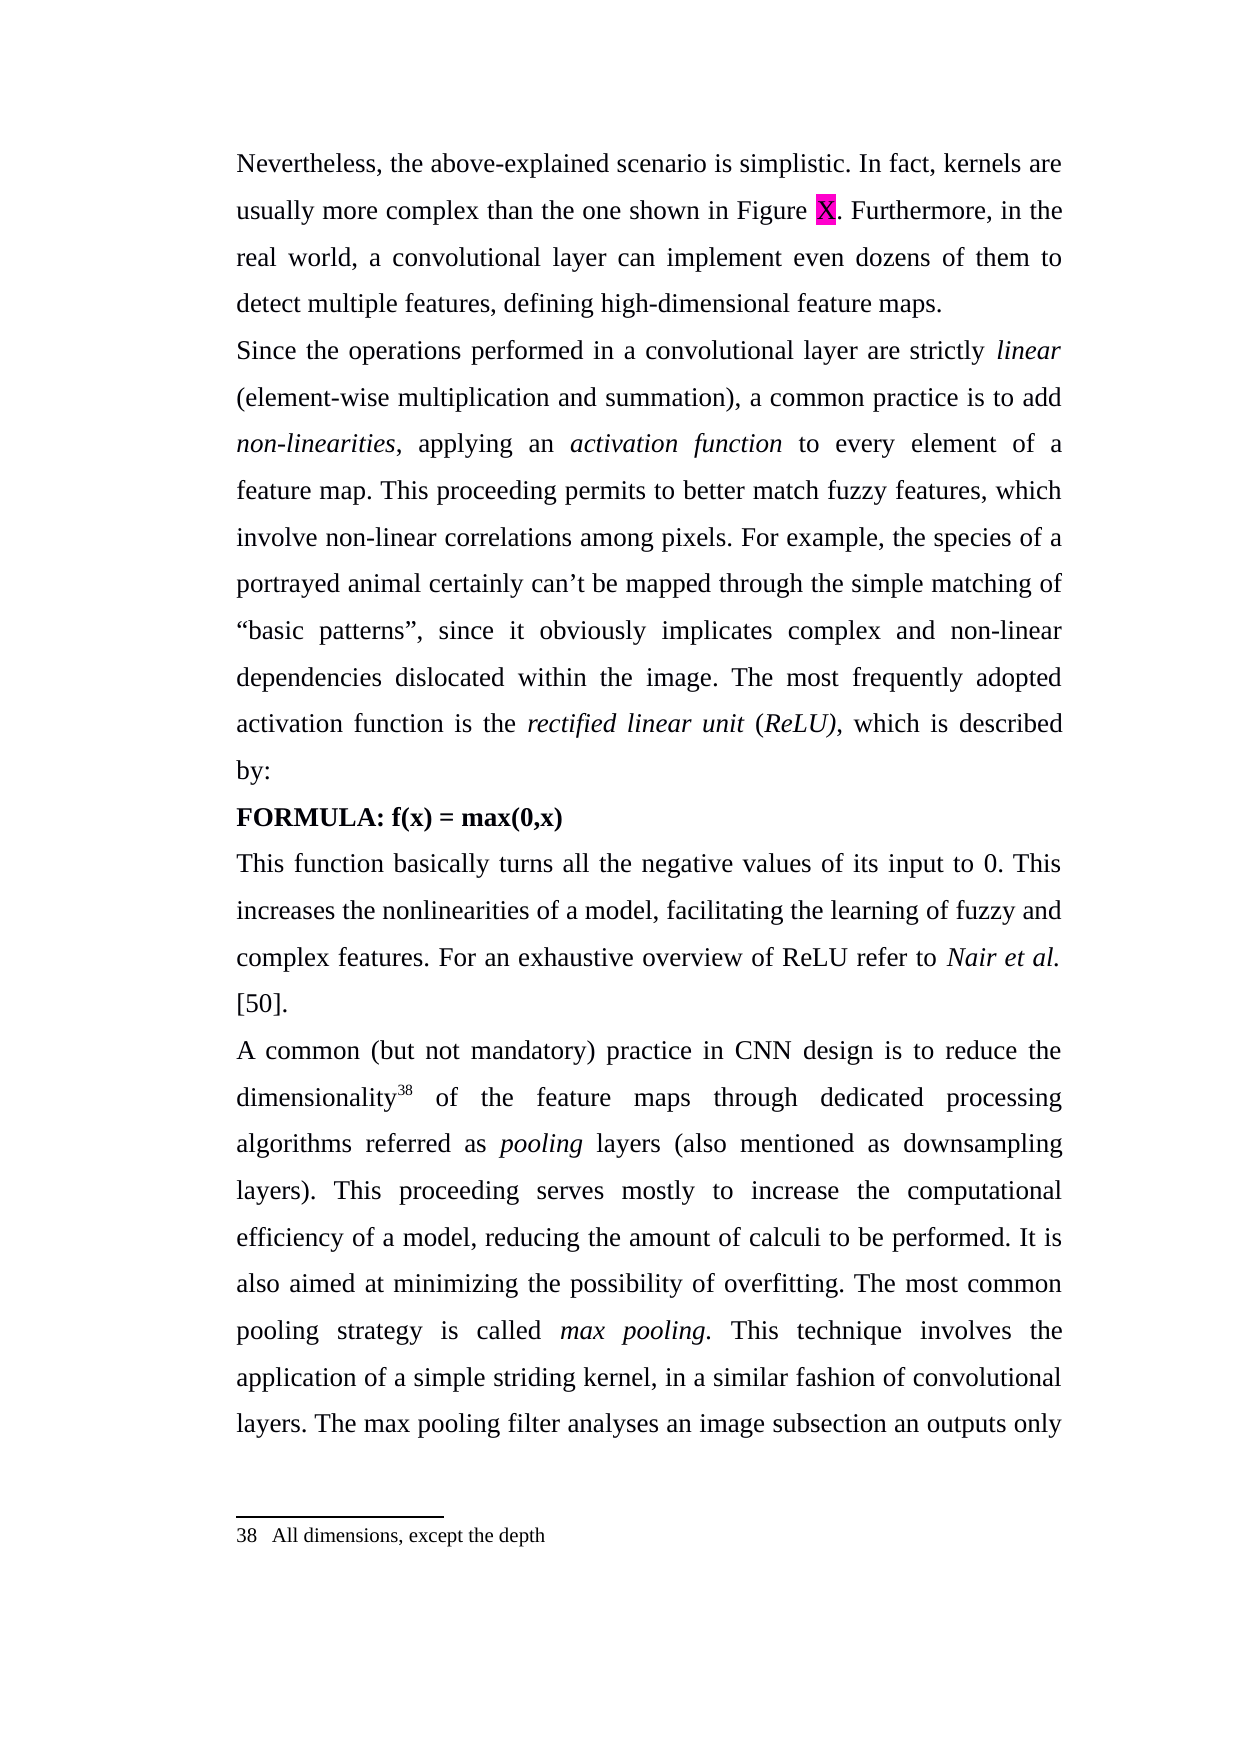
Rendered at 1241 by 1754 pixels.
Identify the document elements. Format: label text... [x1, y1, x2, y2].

text All dimensions, except the depth [236, 1523, 1063, 1547]
text A common (but not mandatory) practice in CNN design is to reduce the dimensionality of the feature maps through dedicated processing algorithms referred as pooling layers (also mentioned as downsampling layers). This proceeding serves mostly to increase the computational efficiency of a model, reducing the amount of calculi to be performed. It is also aimed at minimizing the possibility of overfitting. The most common pooling strategy is called max pooling. This technique involves the application of a simple striding kernel, in a similar fashion of convolutional layers. The max pooling filter analyses an image subsection an outputs only [236, 1034, 1063, 1439]
text Since the operations performed in a convolutional layer are strictly linear (element-wise multiplication and summation), a common practice is to add non-linearities, applying an activation function to every element of a feature map. This proceeding permits to better match fuzzy features, which involve non-linear correlations among pixels. For example, the species of a portrayed animal certainly can’t be mapped through the simple matching of “basic patterns”, since it obviously implicates complex and non-linear dependencies dislocated within the image. The most frequently adopted activation function is the rectified linear unit (ReLU), which is described by: [236, 334, 1063, 785]
text This function basically turns all the negative values of its input to 0. This increases the nonlinearities of a model, facilitating the learning of fuzzy and complex features. For an exhaustive overview of ReLU refer to Nair et al. [50]. [236, 848, 1063, 1019]
text Nevertheless, the above-explained scenario is simplistic. In fact, kernels are usually more complex than the one shown in Figure X. Furthermore, in the real world, a convolutional layer can implement even dozens of them to detect multiple features, defining high-dimensional feature maps. [236, 148, 1063, 319]
text FORMULA: f(x) = max(0,x) [236, 801, 1063, 832]
